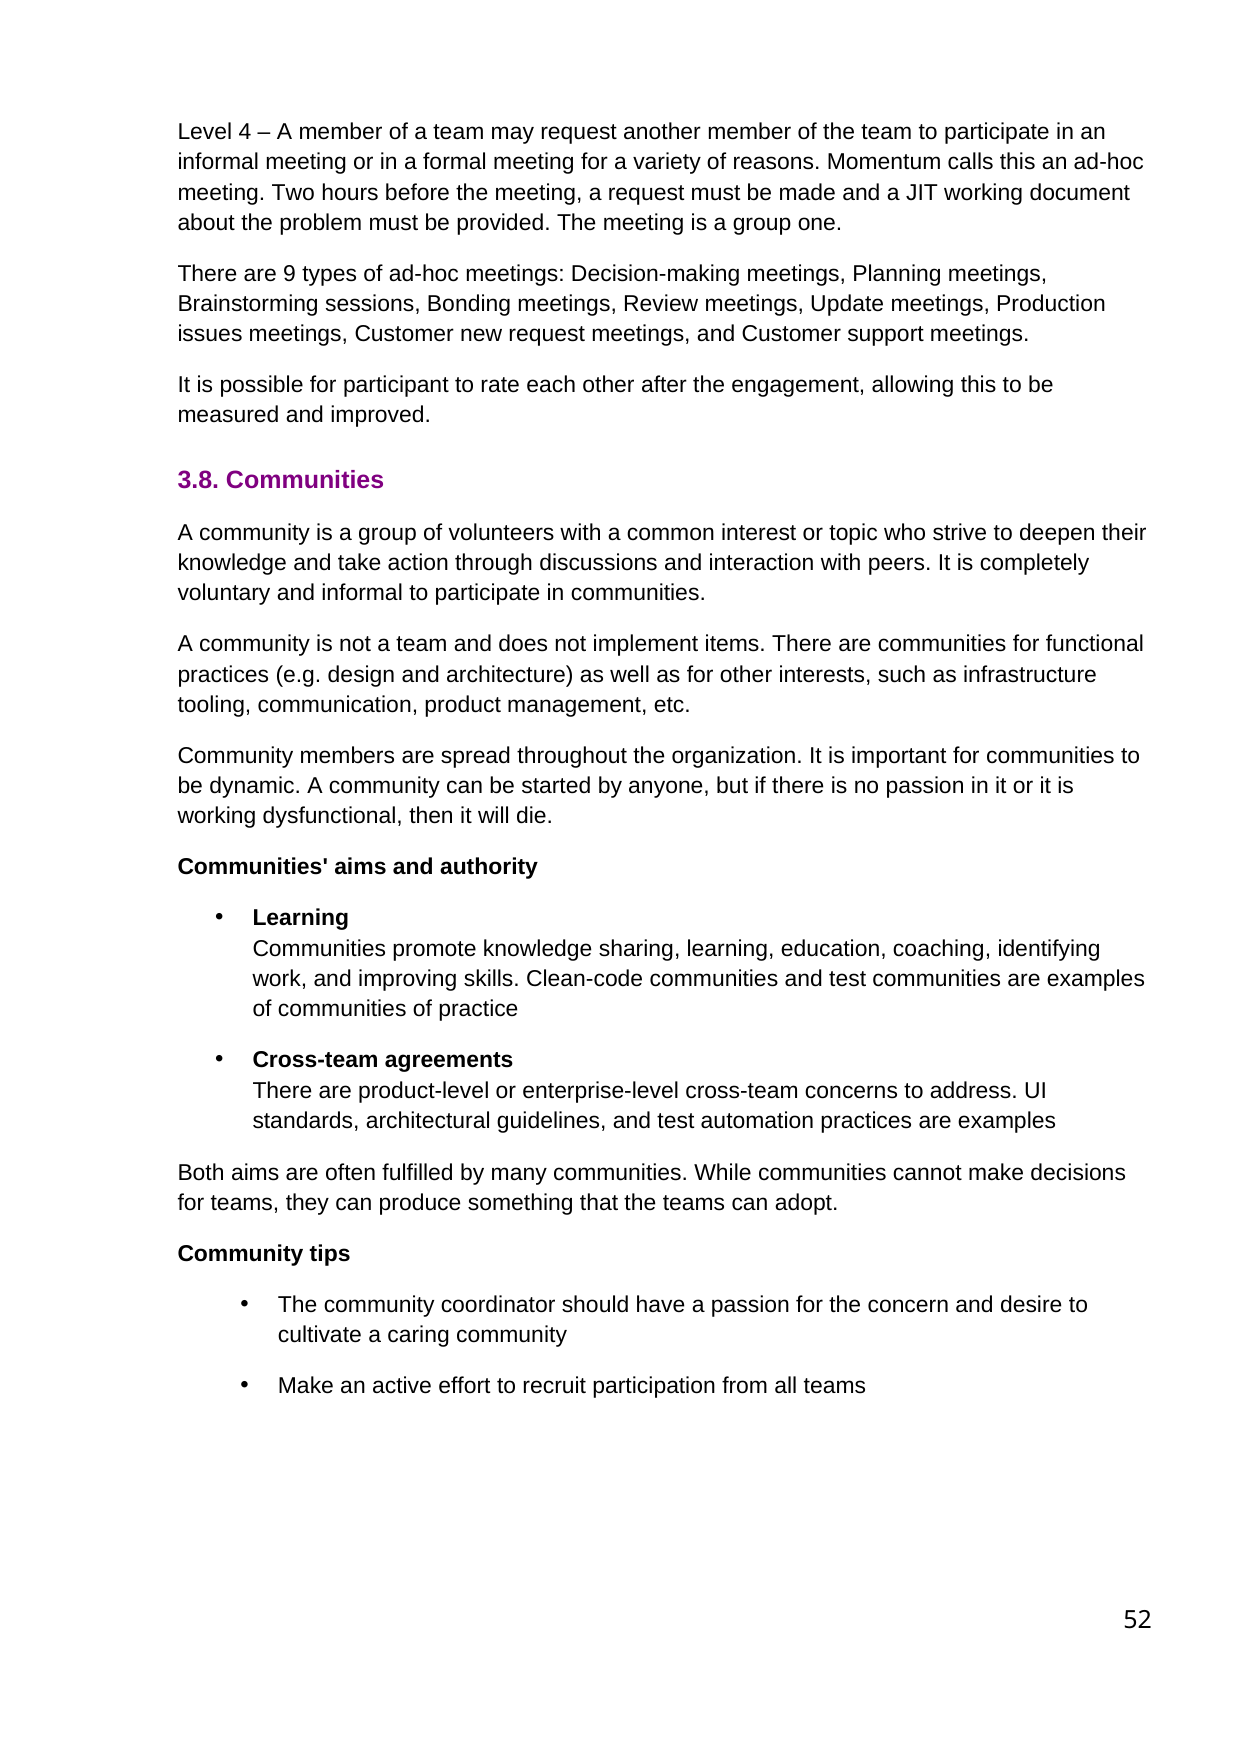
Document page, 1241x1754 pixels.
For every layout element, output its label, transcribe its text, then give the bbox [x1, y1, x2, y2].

text Level 4 – A member of a team may request another member of the team to participate in an informal meeting or in a formal meeting for a variety of reasons. Momentum calls this an ad-hoc meeting. Two hours before the meeting, a request must be made and a JIT working document about the problem must be provided. The meeting is a group one. [177, 118, 1152, 235]
text Both aims are often fulfilled by many communities. While communities cannot make decisions for teams, they can produce something that the teams can adopt. [177, 1158, 1152, 1215]
text Community members are spread throughout the organization. It is important for communities to be dynamic. A community can be started by anyone, but if there is no passion in it or it is working dysfunctional, then it will die. [177, 742, 1152, 828]
text Communities' aims and authority [177, 853, 1152, 879]
list Learning Communities promote knowledge sharing, learning, education, coaching, identifying work, and improving skills. Clean-code communities and test communities are examples of communities of practice [215, 904, 1152, 1022]
list Make an active effort to recruit participation from all teams [240, 1372, 1152, 1399]
text Community tips [177, 1240, 1152, 1266]
text There are 9 types of ad-hoc meetings: Decision-making meetings, Planning meetings, Brainstorming sessions, Bonding meetings, Review meetings, Update meetings, Production issues meetings, Customer new request meetings, and Customer support meetings. [177, 260, 1152, 347]
list Cross-team agreements There are product-level or enterprise-level cross-team concerns to address. UI standards, architectural guidelines, and test automation practices are examples [215, 1046, 1152, 1134]
list The community coordinator should have a passion for the concern and desire to cultivate a caring community [240, 1291, 1152, 1348]
text A community is not a team and does not implement items. There are communities for functional practices (e.g. design and architecture) as well as for other interests, such as infrastructure tooling, communication, product management, etc. [177, 630, 1152, 717]
subtitle 3.8. Communities [177, 465, 1152, 494]
text It is possible for participant to rate each other after the engagement, allowing this to be measured and improved. [177, 371, 1152, 428]
text A community is a group of volunteers with a common interest or topic who strive to deepen their knowledge and take action through discussions and interaction with peers. It is completely voluntary and informal to participate in communities. [177, 519, 1152, 606]
